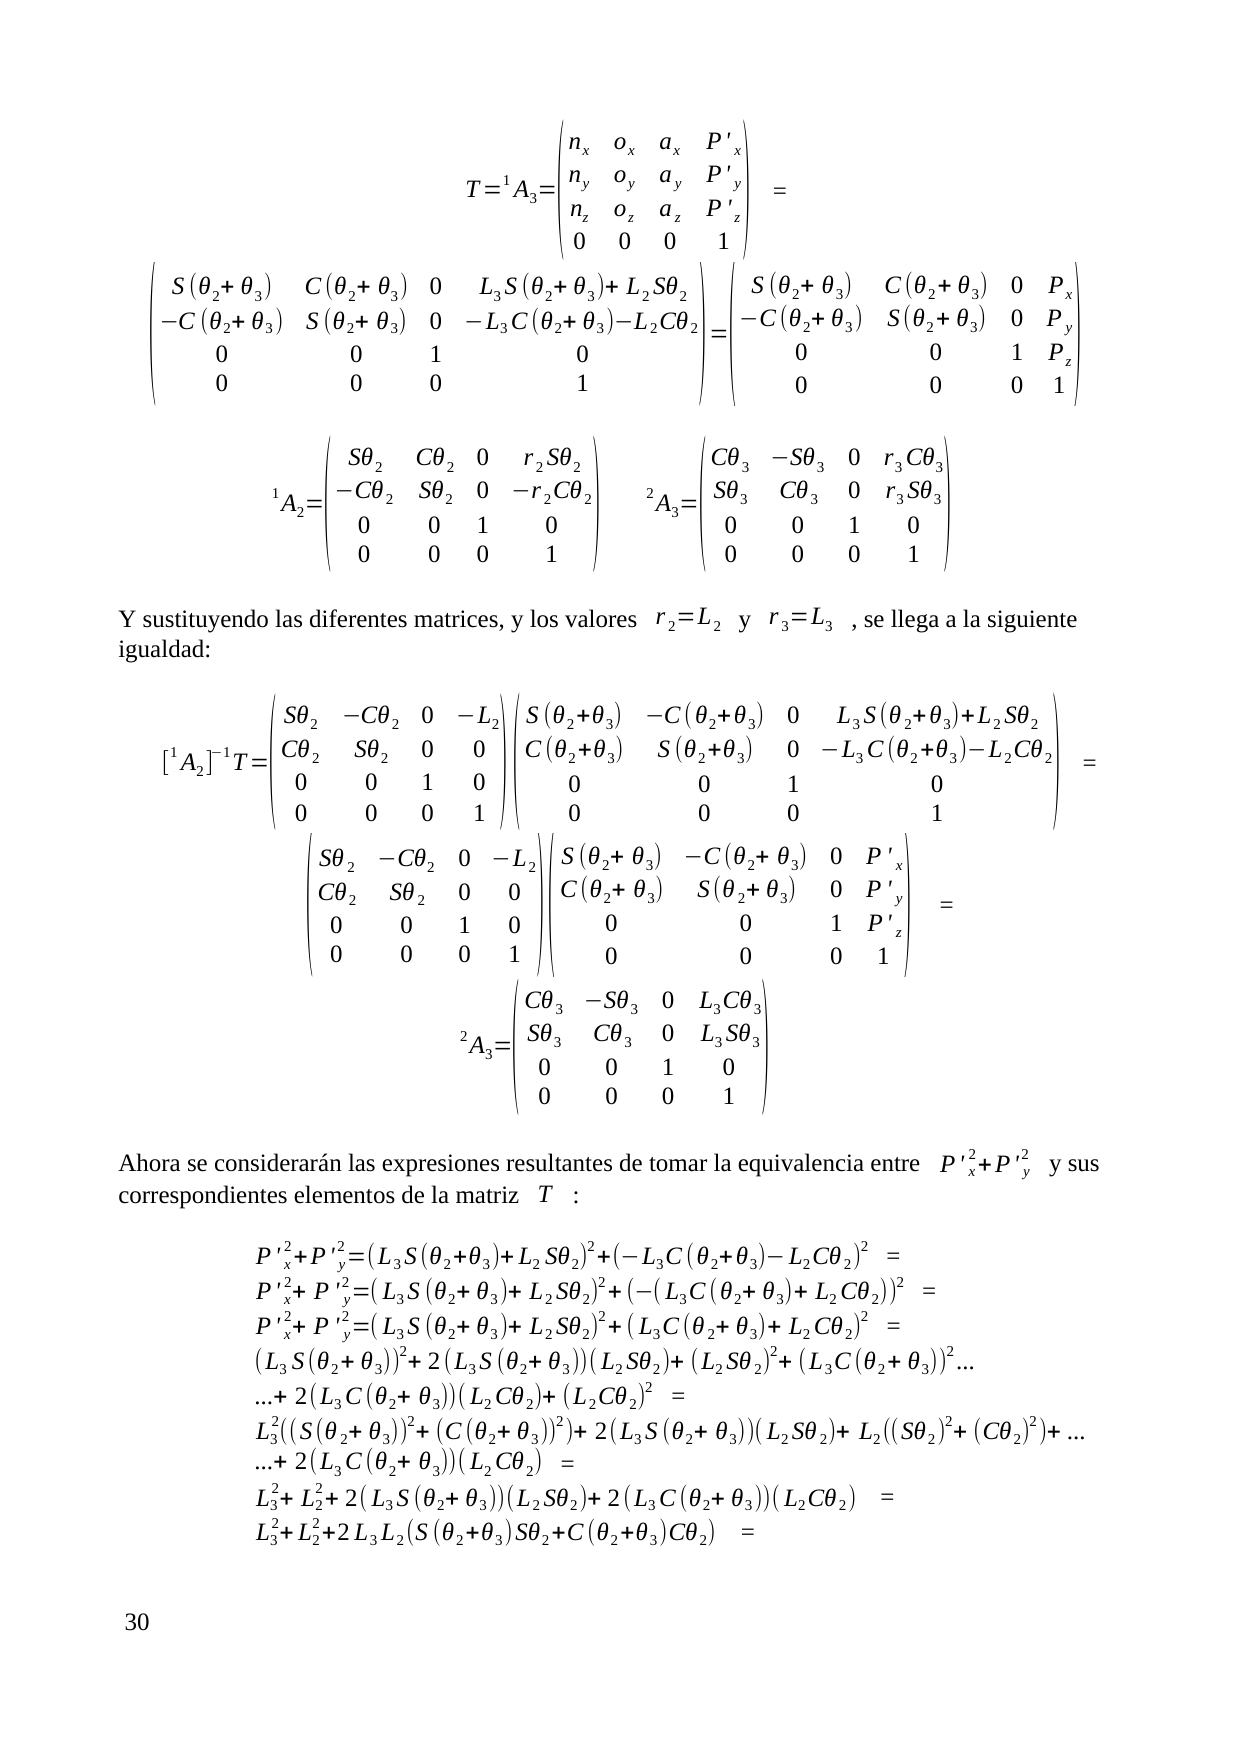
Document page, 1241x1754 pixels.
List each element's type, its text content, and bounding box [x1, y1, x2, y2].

text = [236, 1343, 1122, 1413]
text = [236, 1448, 1122, 1479]
text = [118, 118, 1122, 262]
text = [236, 1479, 1122, 1514]
text = [236, 1238, 1122, 1273]
text Y sustituyendo las diferentes matrices, y los valoresy, se llega a la siguiente igualdad: [118, 603, 1122, 663]
text = [118, 692, 1122, 833]
text = [236, 1308, 1122, 1343]
text Ahora se considerarán las expresiones resultantes de tomar la equivalencia entrey sus correspondientes elementos de la matriz: [118, 1145, 1122, 1209]
text = [118, 833, 1122, 977]
text = [236, 1273, 1122, 1308]
text = [236, 1514, 1122, 1549]
